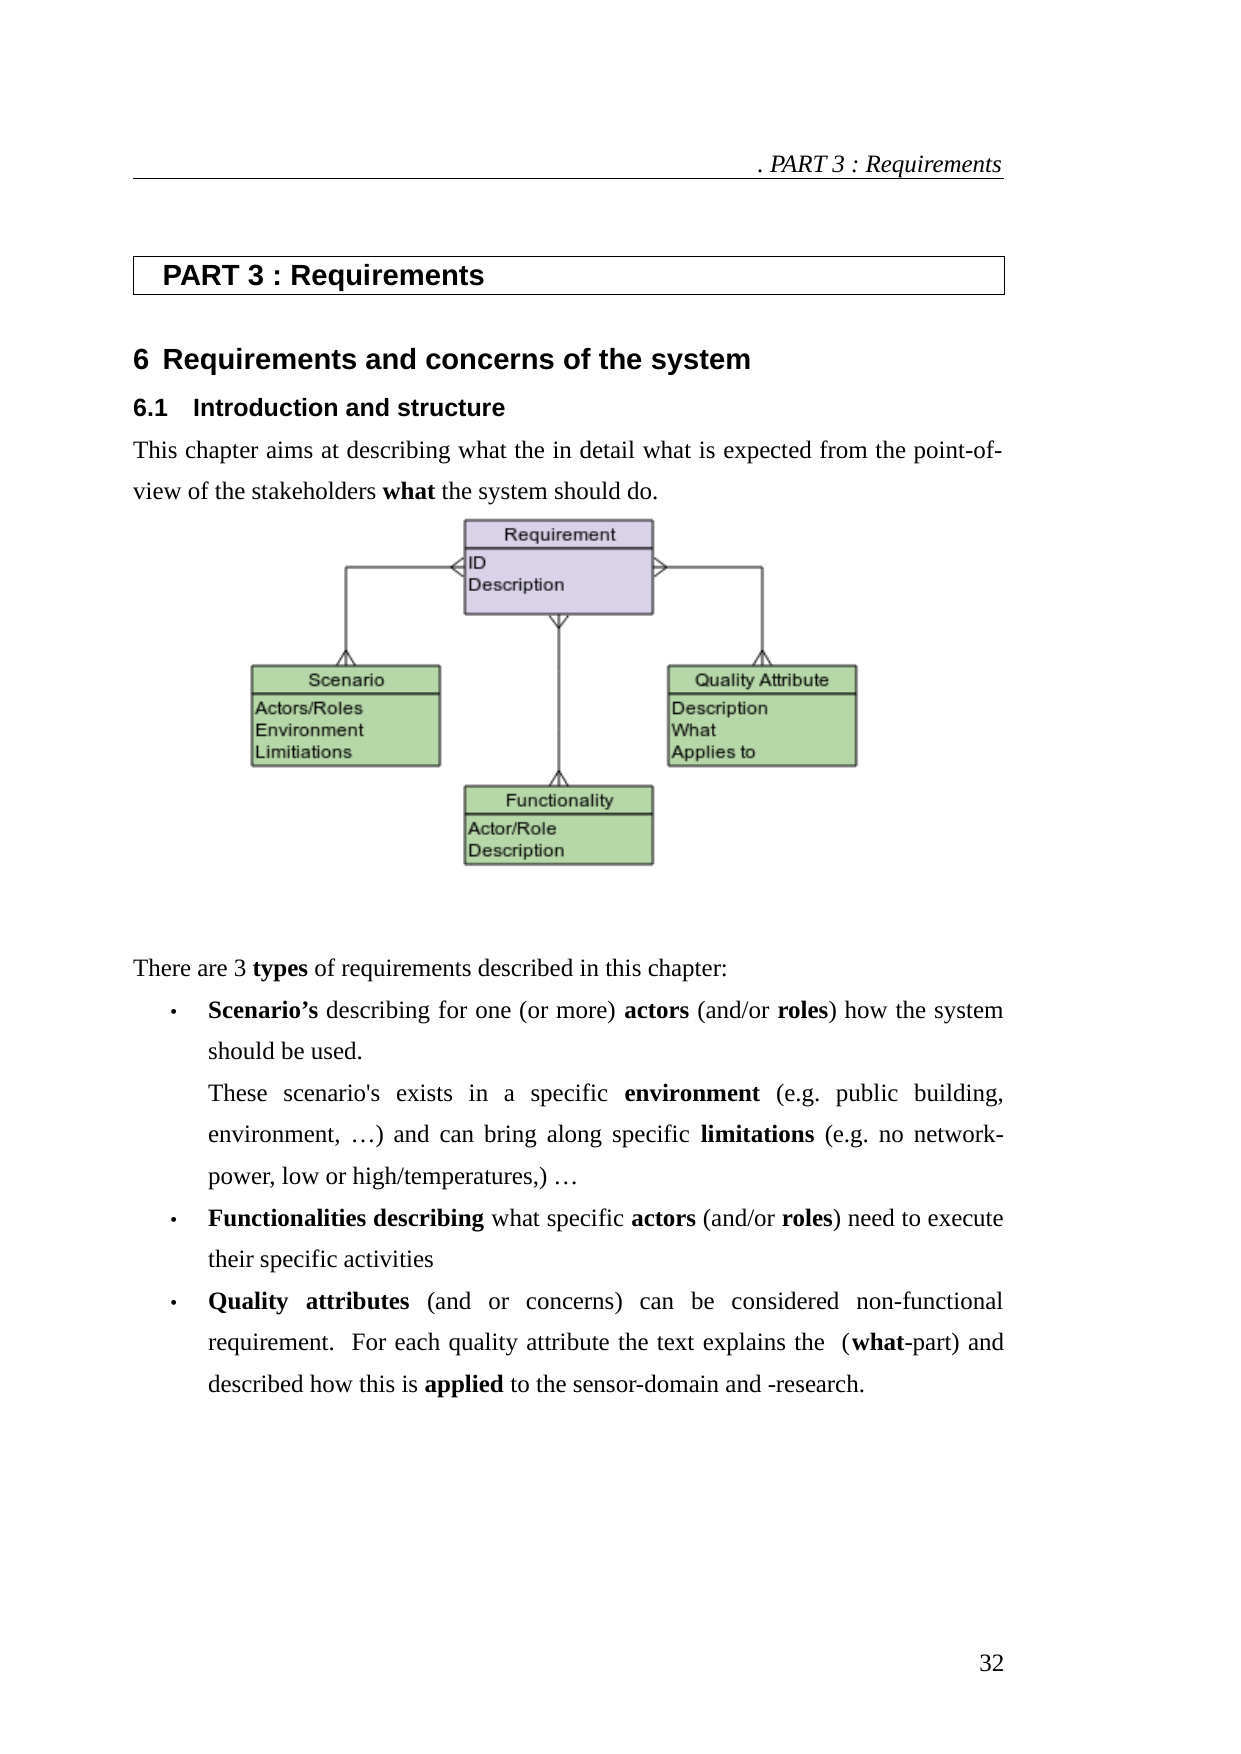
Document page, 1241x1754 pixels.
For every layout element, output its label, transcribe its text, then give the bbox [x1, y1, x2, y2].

picture [246, 505, 891, 899]
text There are 3 types of requirements described in this chapter: [133, 954, 1004, 982]
text This chapter aims at describing what the in detail what is expected from the point-of-view of the stakeholders what the system should do. [133, 436, 1004, 505]
subtitle Introduction and structure [133, 394, 1004, 422]
subtitle Requirements and concerns of the system [133, 343, 1004, 376]
list Scenario’s describing for one (or more) actors (and/or roles) how the system should be used. These scenario's exists in a specific environment (e.g. public building, environment, …) and can bring along specific limitations (e.g. no network-power, low or high/temperatures,) … [170, 996, 1004, 1190]
list Functionalities describing what specific actors (and/or roles) need to execute their specific activities [170, 1204, 1004, 1273]
list Quality attributes (and or concerns) can be considered non-functional requirement. For each quality attribute the text explains the (what-part) and described how this is applied to the sensor-domain and -research. [170, 1287, 1004, 1398]
subtitle PART 3 : Requirements [134, 257, 1004, 294]
